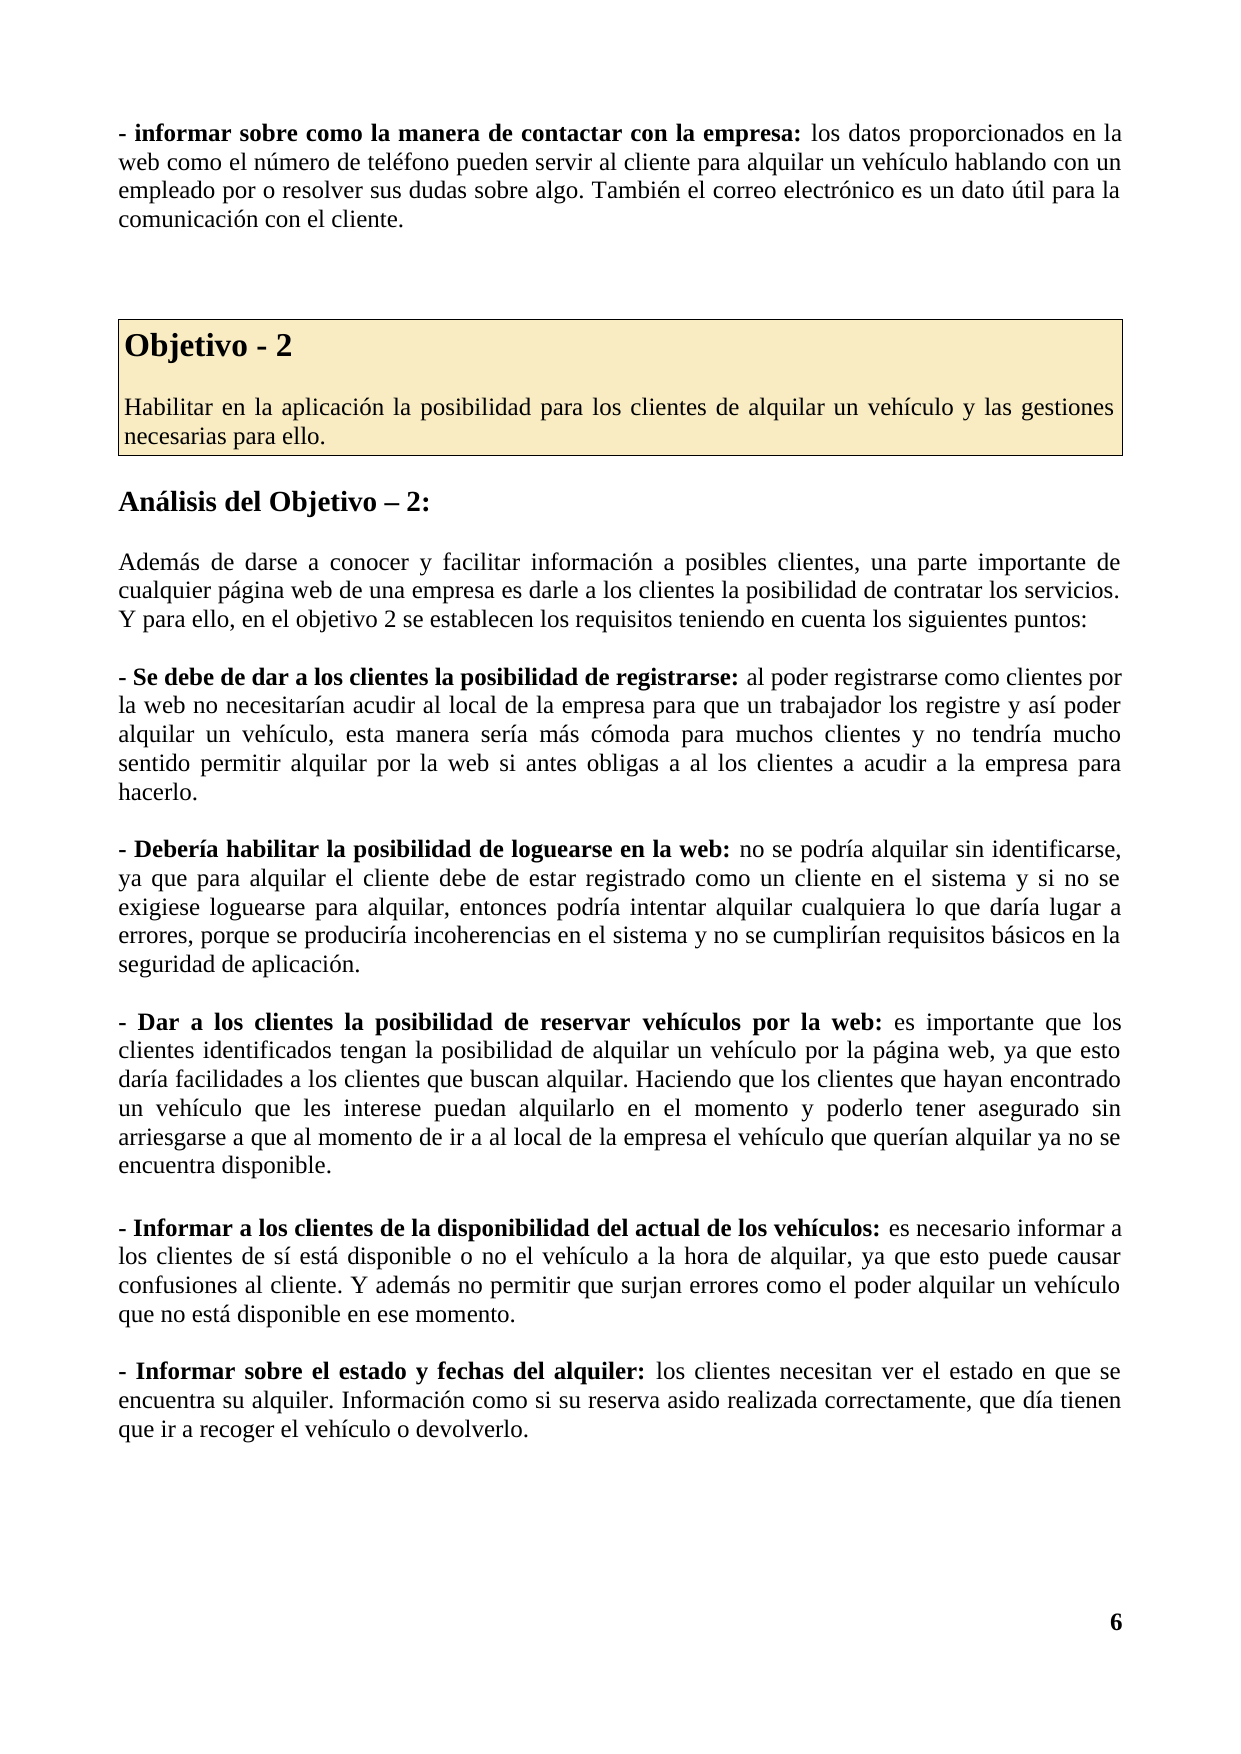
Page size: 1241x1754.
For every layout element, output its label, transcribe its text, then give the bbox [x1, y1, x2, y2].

text - Informar sobre el estado y fechas del alquiler: los clientes necesitan ver el estado en que se encuentra su alquiler. Información como si su reserva asido realizada correctamente, que día tienen que ir a recoger el vehículo o devolverlo. [118, 1356, 1122, 1443]
text Análisis del Objetivo – 2: [118, 484, 1122, 518]
text - Dar a los clientes la posibilidad de reservar vehículos por la web: es importante que los clientes identificados tengan la posibilidad de alquilar un vehículo por la página web, ya que esto daría facilidades a los clientes que buscan alquilar. Haciendo que los clientes que hayan encontrado un vehículo que les interese puedan alquilarlo en el momento y poderlo tener asegurado sin arriesgarse a que al momento de ir a al local de la empresa el vehículo que querían alquilar ya no se encuentra disponible. [118, 1007, 1122, 1179]
table_header Objetivo - 2 Habilitar en la aplicación la posibilidad para los clientes de alquilar un vehículo y las gestiones necesarias para ello. [119, 320, 1122, 455]
text - Se debe de dar a los clientes la posibilidad de registrarse: al poder registrarse como clientes por la web no necesitarían acudir al local de la empresa para que un trabajador los registre y así poder alquilar un vehículo, esta manera sería más cómoda para muchos clientes y no tendría mucho sentido permitir alquilar por la web si antes obligas a al los clientes a acudir a la empresa para hacerlo. [118, 662, 1122, 805]
text - informar sobre como la manera de contactar con la empresa: los datos proporcionados en la web como el número de teléfono pueden servir al cliente para alquilar un vehículo hablando con un empleado por o resolver sus dudas sobre algo. También el correo electrónico es un dato útil para la comunicación con el cliente. [118, 118, 1122, 233]
text Además de darse a conocer y facilitar información a posibles clientes, una parte importante de cualquier página web de una empresa es darle a los clientes la posibilidad de contratar los servicios. Y para ello, en el objetivo 2 se establecen los requisitos teniendo en cuenta los siguientes puntos: [118, 547, 1122, 633]
text - Debería habilitar la posibilidad de loguearse en la web: no se podría alquilar sin identificarse, ya que para alquilar el cliente debe de estar registrado como un cliente en el sistema y si no se exigiese loguearse para alquilar, entonces podría intentar alquilar cualquiera lo que daría lugar a errores, porque se produciría incoherencias en el sistema y no se cumplirían requisitos básicos en la seguridad de aplicación. [118, 834, 1122, 978]
text - Informar a los clientes de la disponibilidad del actual de los vehículos: es necesario informar a los clientes de sí está disponible o no el vehículo a la hora de alquilar, ya que esto puede causar confusiones al cliente. Y además no permitir que surjan errores como el poder alquilar un vehículo que no está disponible en ese momento. [118, 1213, 1122, 1328]
